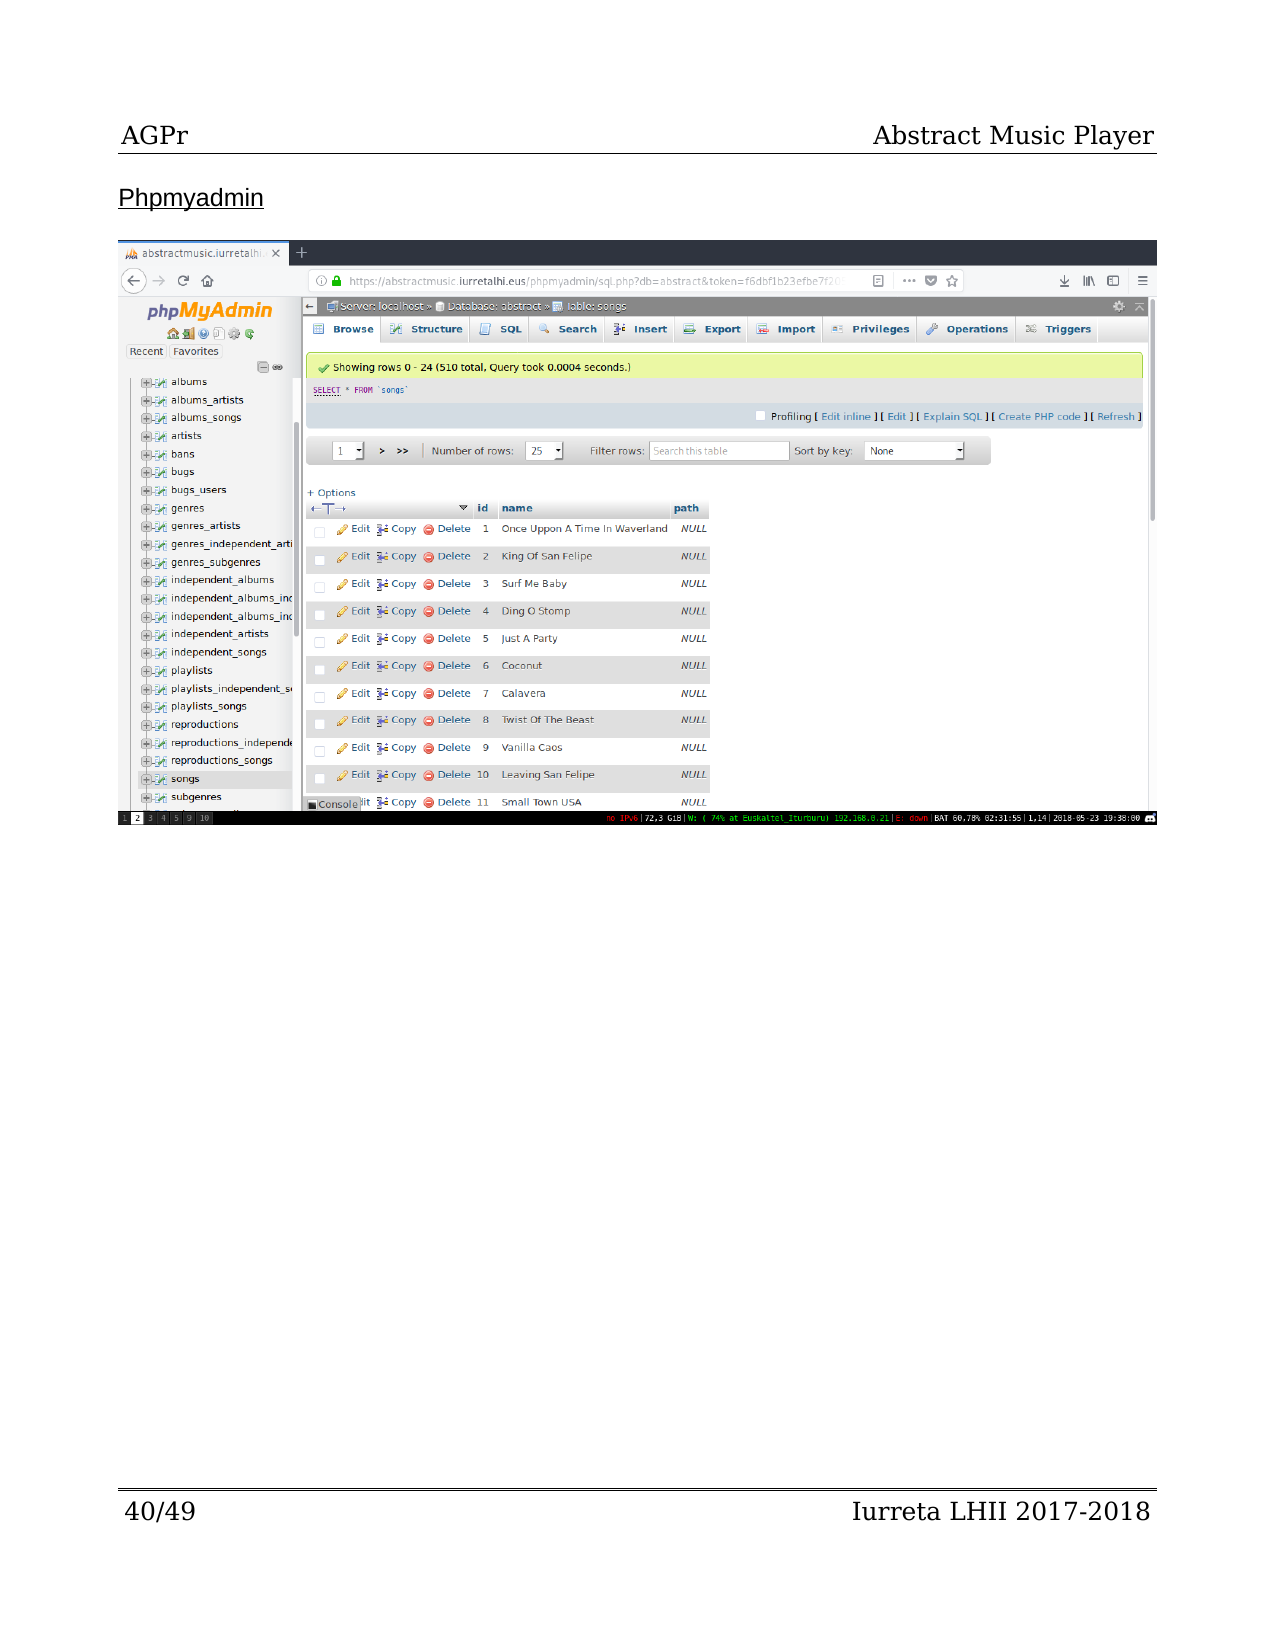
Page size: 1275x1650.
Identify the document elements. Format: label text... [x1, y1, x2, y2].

text Phpmyadmin [118, 183, 1157, 211]
picture [118, 240, 1157, 825]
